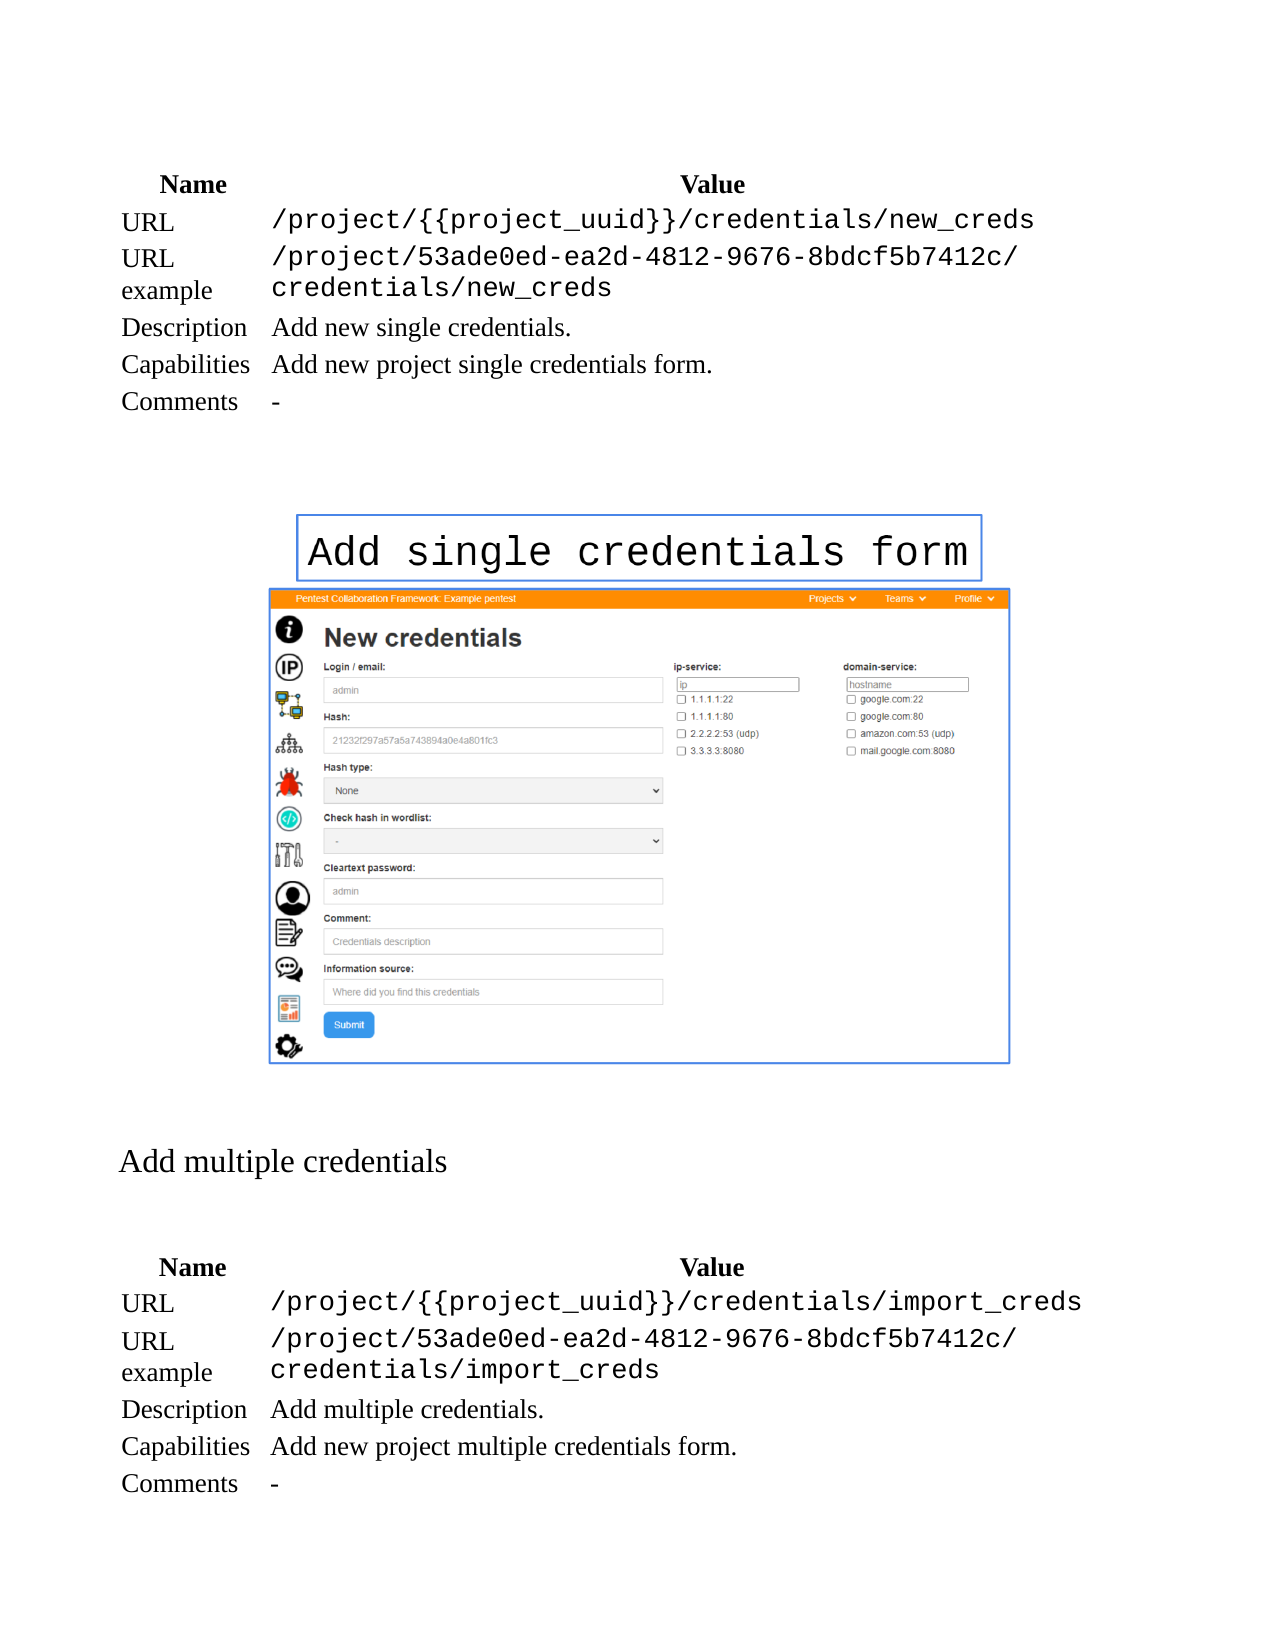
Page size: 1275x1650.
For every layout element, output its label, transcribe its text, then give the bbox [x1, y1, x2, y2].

table_cell /project/{{project_uuid}}/credentials/new_creds [268, 203, 1157, 240]
table_cell Description [118, 308, 268, 345]
table_cell Comments [118, 1464, 267, 1501]
table_header Name [118, 166, 268, 203]
table_header Name [118, 1248, 267, 1285]
table_cell Comments [118, 382, 268, 419]
table_cell Description [118, 1390, 267, 1427]
table_cell /project/{{project_uuid}}/credentials/import_creds [267, 1285, 1157, 1322]
table_cell Capabilities [118, 345, 268, 382]
table_cell Capabilities [118, 1427, 267, 1464]
table_cell Add new project multiple credentials form. [267, 1427, 1157, 1464]
table_cell URL example [118, 1322, 267, 1390]
table_cell URL [118, 1285, 267, 1322]
text Add multiple credentials [118, 1082, 1157, 1180]
table_cell URL [118, 203, 268, 240]
table_cell URL example [118, 240, 268, 308]
table_cell Add multiple credentials. [267, 1390, 1157, 1427]
table_cell - [267, 1464, 1157, 1501]
table_header Value [268, 166, 1157, 203]
table_cell Add new single credentials. [268, 308, 1157, 345]
table_cell /project/53ade0ed-ea2d-4812-9676-8bdcf5b7412c/credentials/new_creds [268, 240, 1157, 308]
table_cell Add new project single credentials form. [268, 345, 1157, 382]
table_header Value [267, 1248, 1157, 1285]
table_cell /project/53ade0ed-ea2d-4812-9676-8bdcf5b7412c/credentials/import_creds [267, 1322, 1157, 1390]
table_cell - [268, 382, 1157, 419]
picture [118, 501, 1157, 1082]
